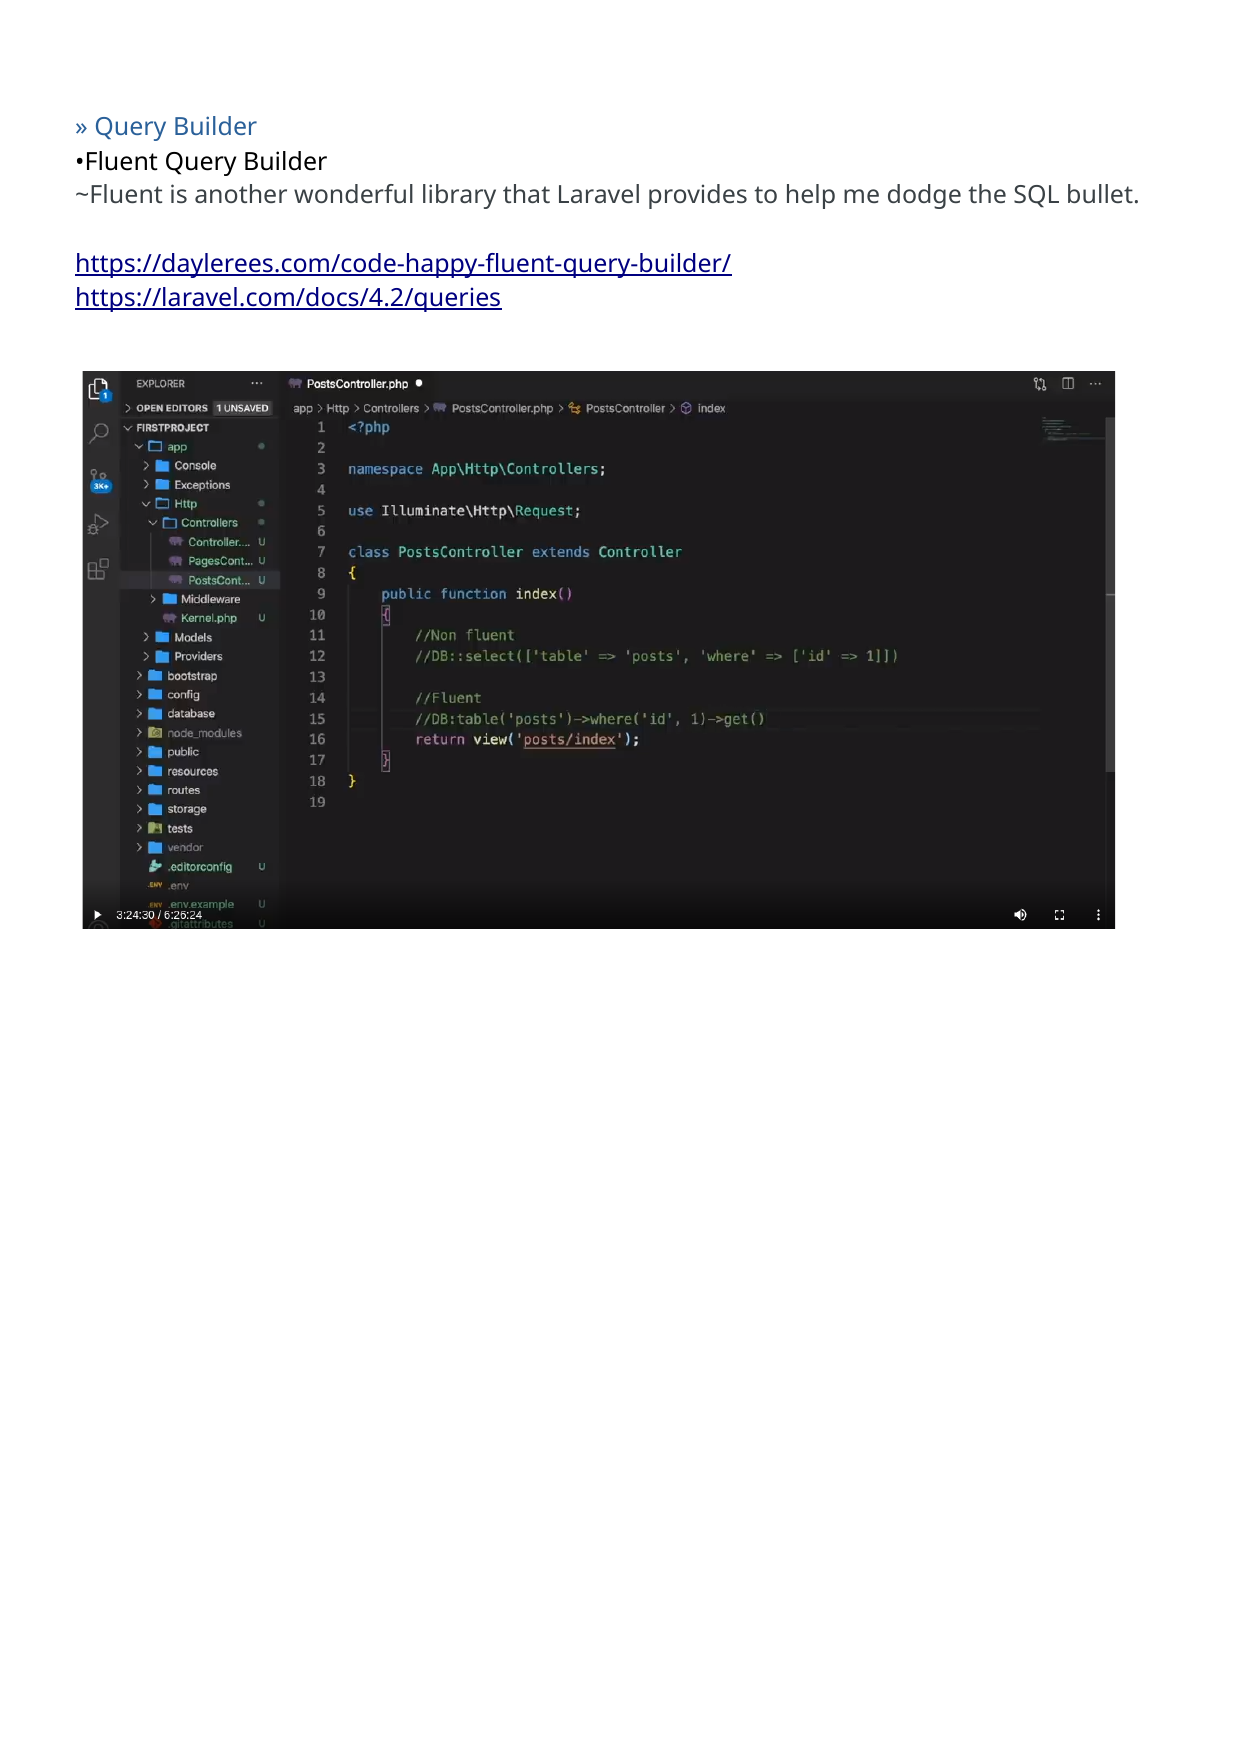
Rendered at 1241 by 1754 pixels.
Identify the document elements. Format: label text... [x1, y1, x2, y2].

text » Query Builder [75, 109, 1165, 143]
text https://laravel.com/docs/4.2/queries [75, 279, 1165, 313]
text ~Fluent is another wonderful library that Laravel provides to help me dodge the SQL bullet. [75, 177, 1165, 211]
text •Fluent Query Builder [75, 143, 1165, 177]
text https://daylerees.com/code-happy-fluent-query-builder/ [75, 245, 1165, 279]
picture [82, 371, 1116, 929]
